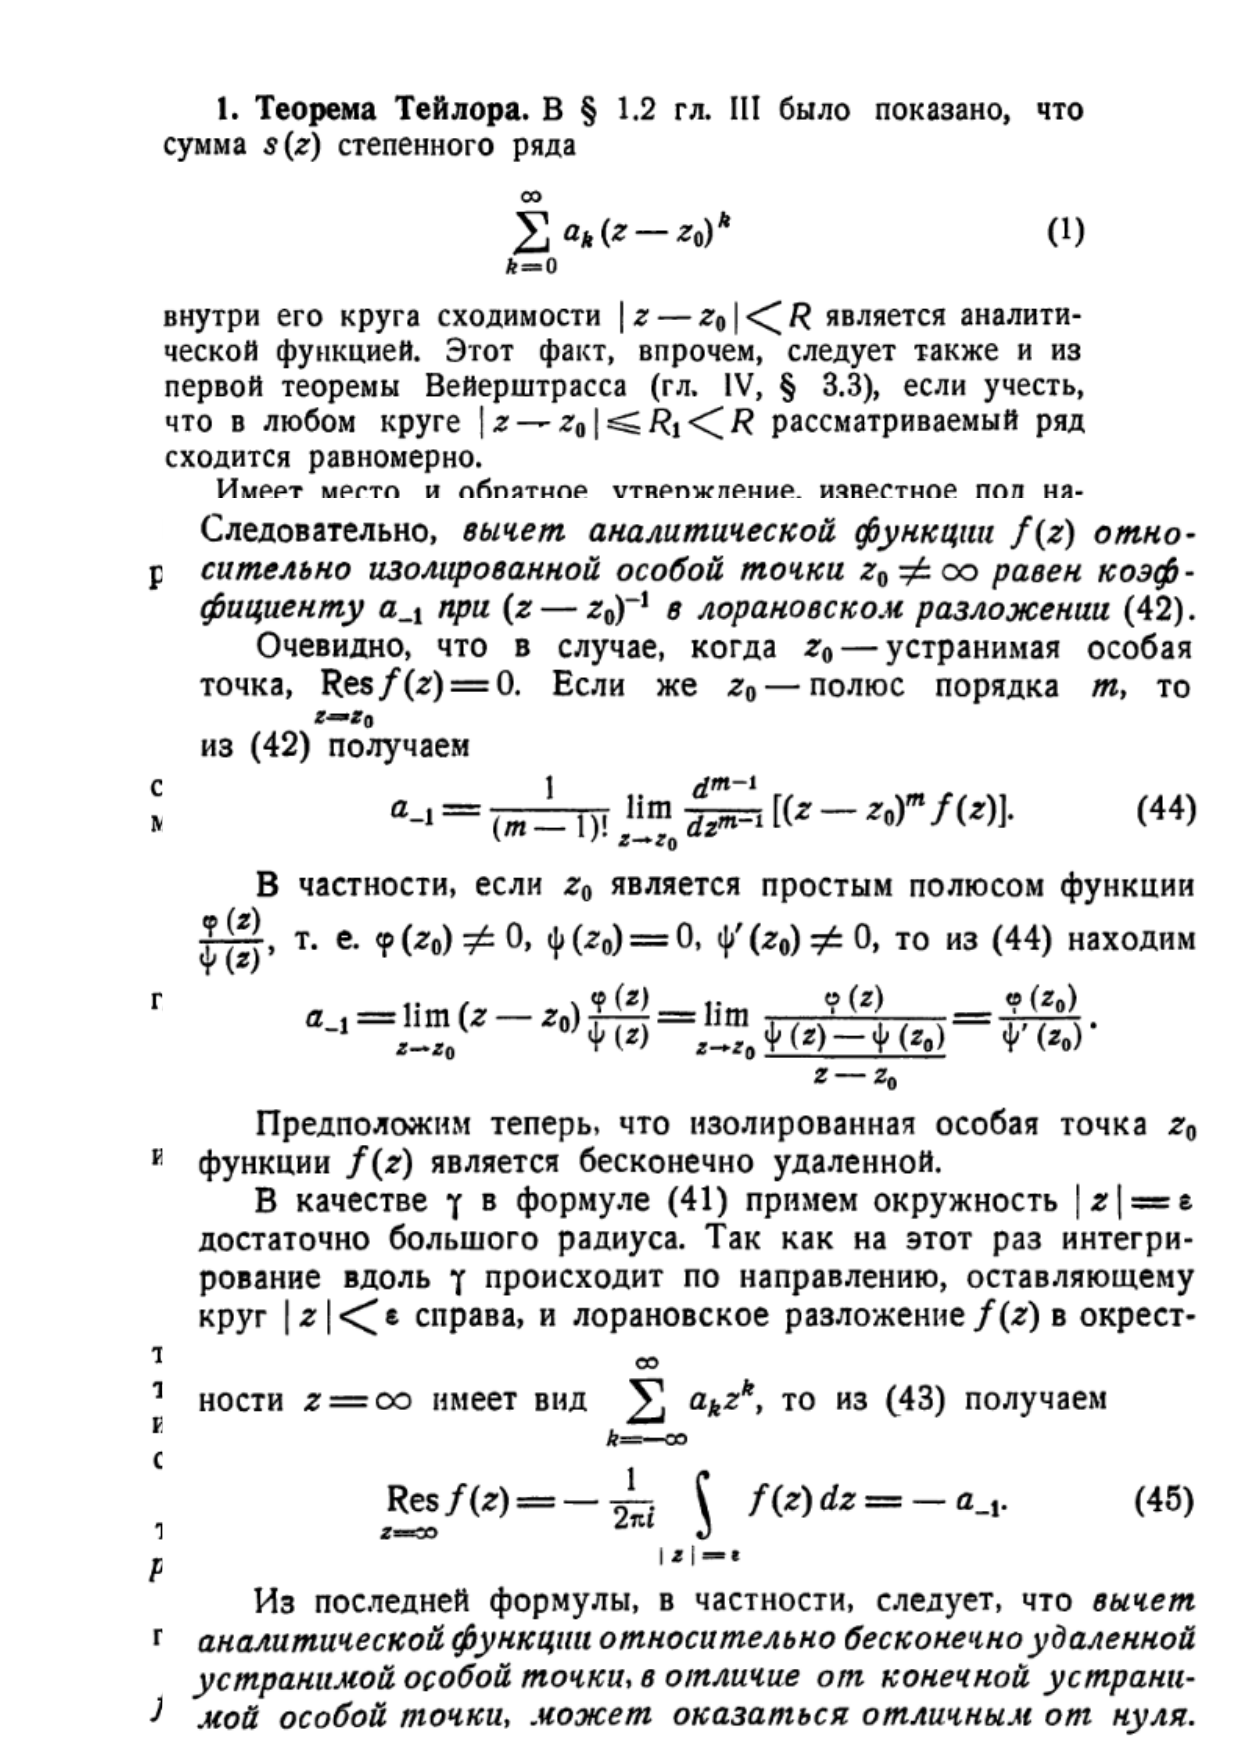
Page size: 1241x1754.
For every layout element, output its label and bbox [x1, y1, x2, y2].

picture [111, 76, 1241, 1754]
